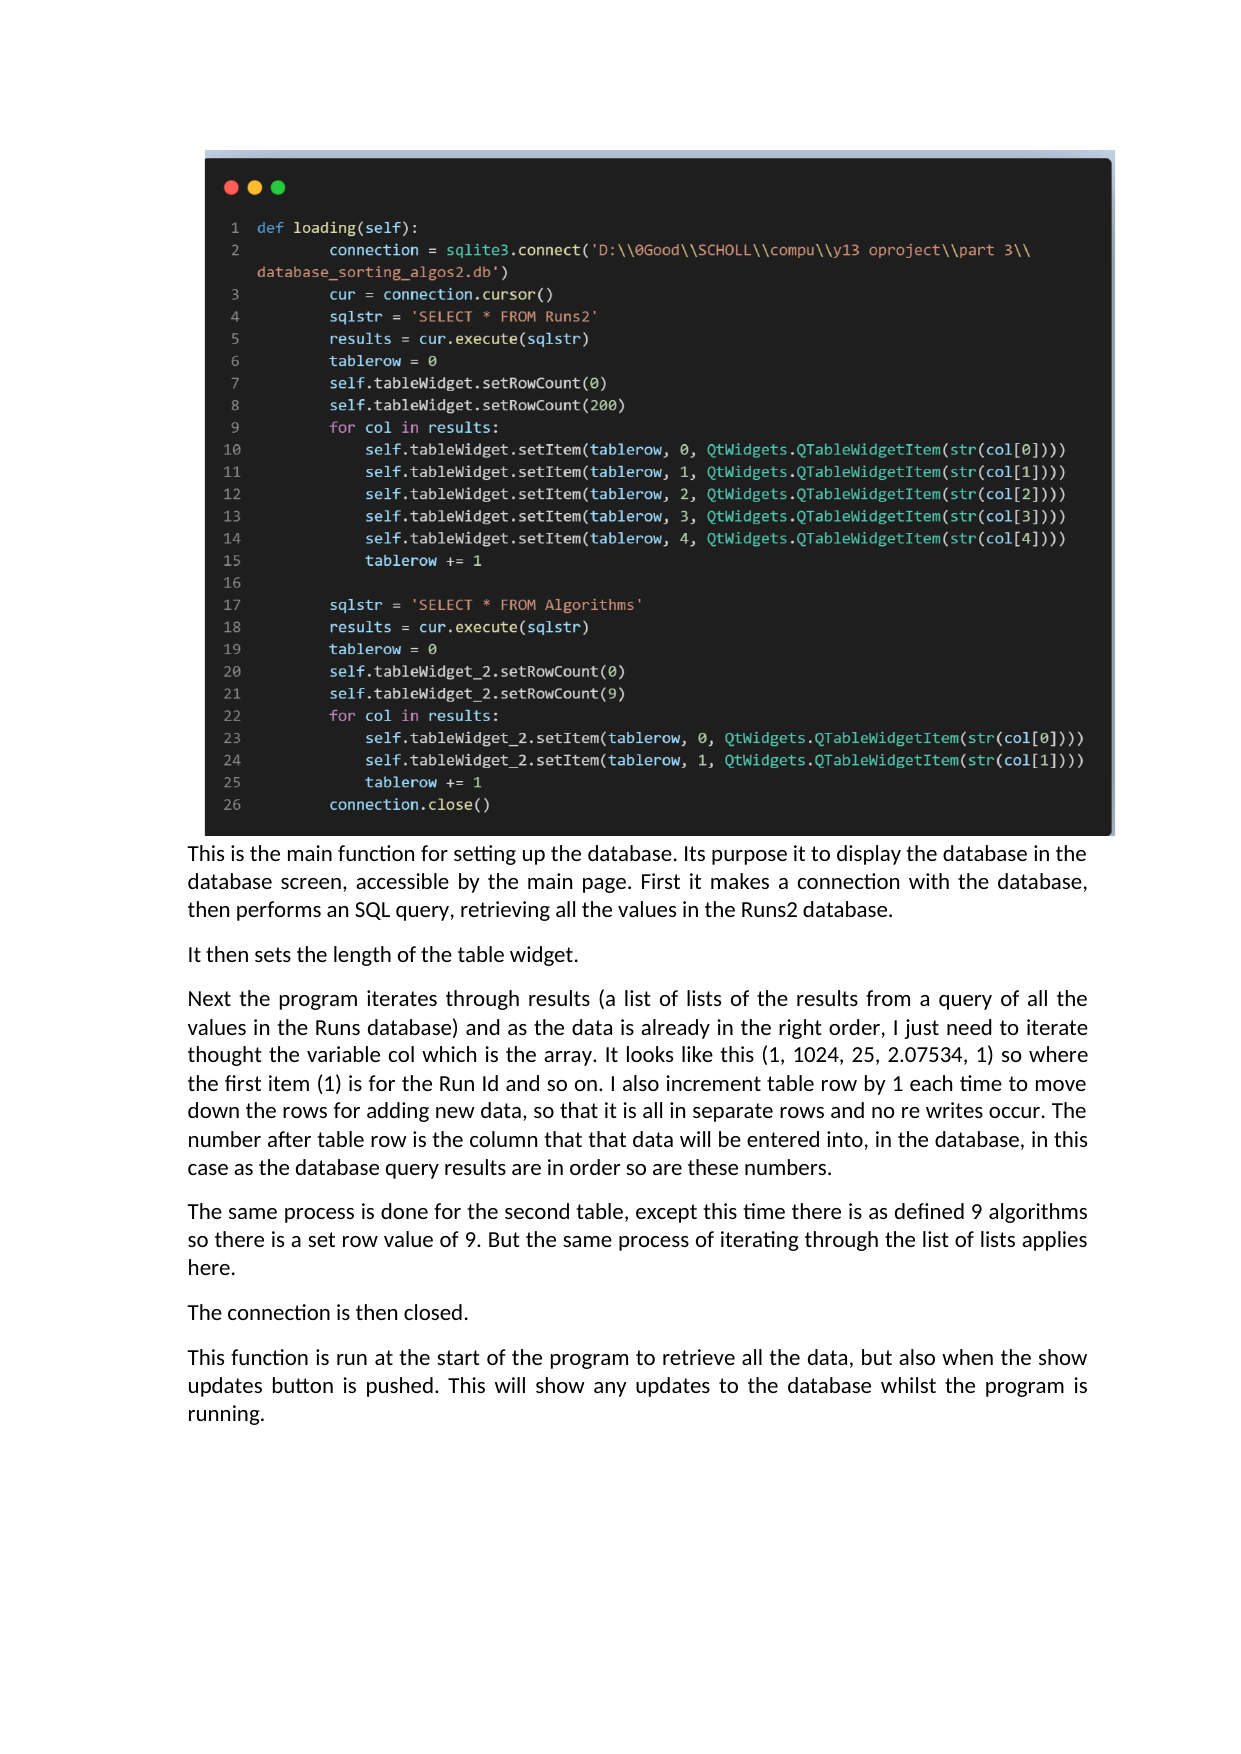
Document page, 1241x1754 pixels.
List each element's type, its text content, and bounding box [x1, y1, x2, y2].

text Next the program iterates through results (a list of lists of the results from a query of all the values in the Runs database) and as the data is already in the right order, I just need to iterate thought the variable col which is the array. It looks like this (1, 1024, 25, 2.07534, 1) so where the first item (1) is for the Run Id and so on. I also increment table row by 1 each time to move down the rows for adding new data, so that it is all in separate rows and no re writes occur. The number after table row is the column that that data will be entered into, in the database, in this case as the database query results are in order so are these numbers. [187, 984, 1090, 1181]
text The connection is then closed. [187, 1298, 1090, 1326]
text The same process is done for the second table, except this time there is as defined 9 algorithms so there is a set row value of 9. But the same process of iterating through the list of lists applies here. [187, 1197, 1090, 1281]
text It then sets the length of the table widget. [187, 940, 1090, 968]
text This is the main function for setting up the database. Its purpose it to display the database in the database screen, accessible by the main page. First it makes a connection with the database, then performs an SQL query, retrieving all the values in the Runs2 database. [187, 195, 1090, 923]
text This function is run at the start of the program to retrieve all the data, but also when the show updates button is pushed. This will show any updates to the database whilst the program is running. [187, 1343, 1090, 1427]
